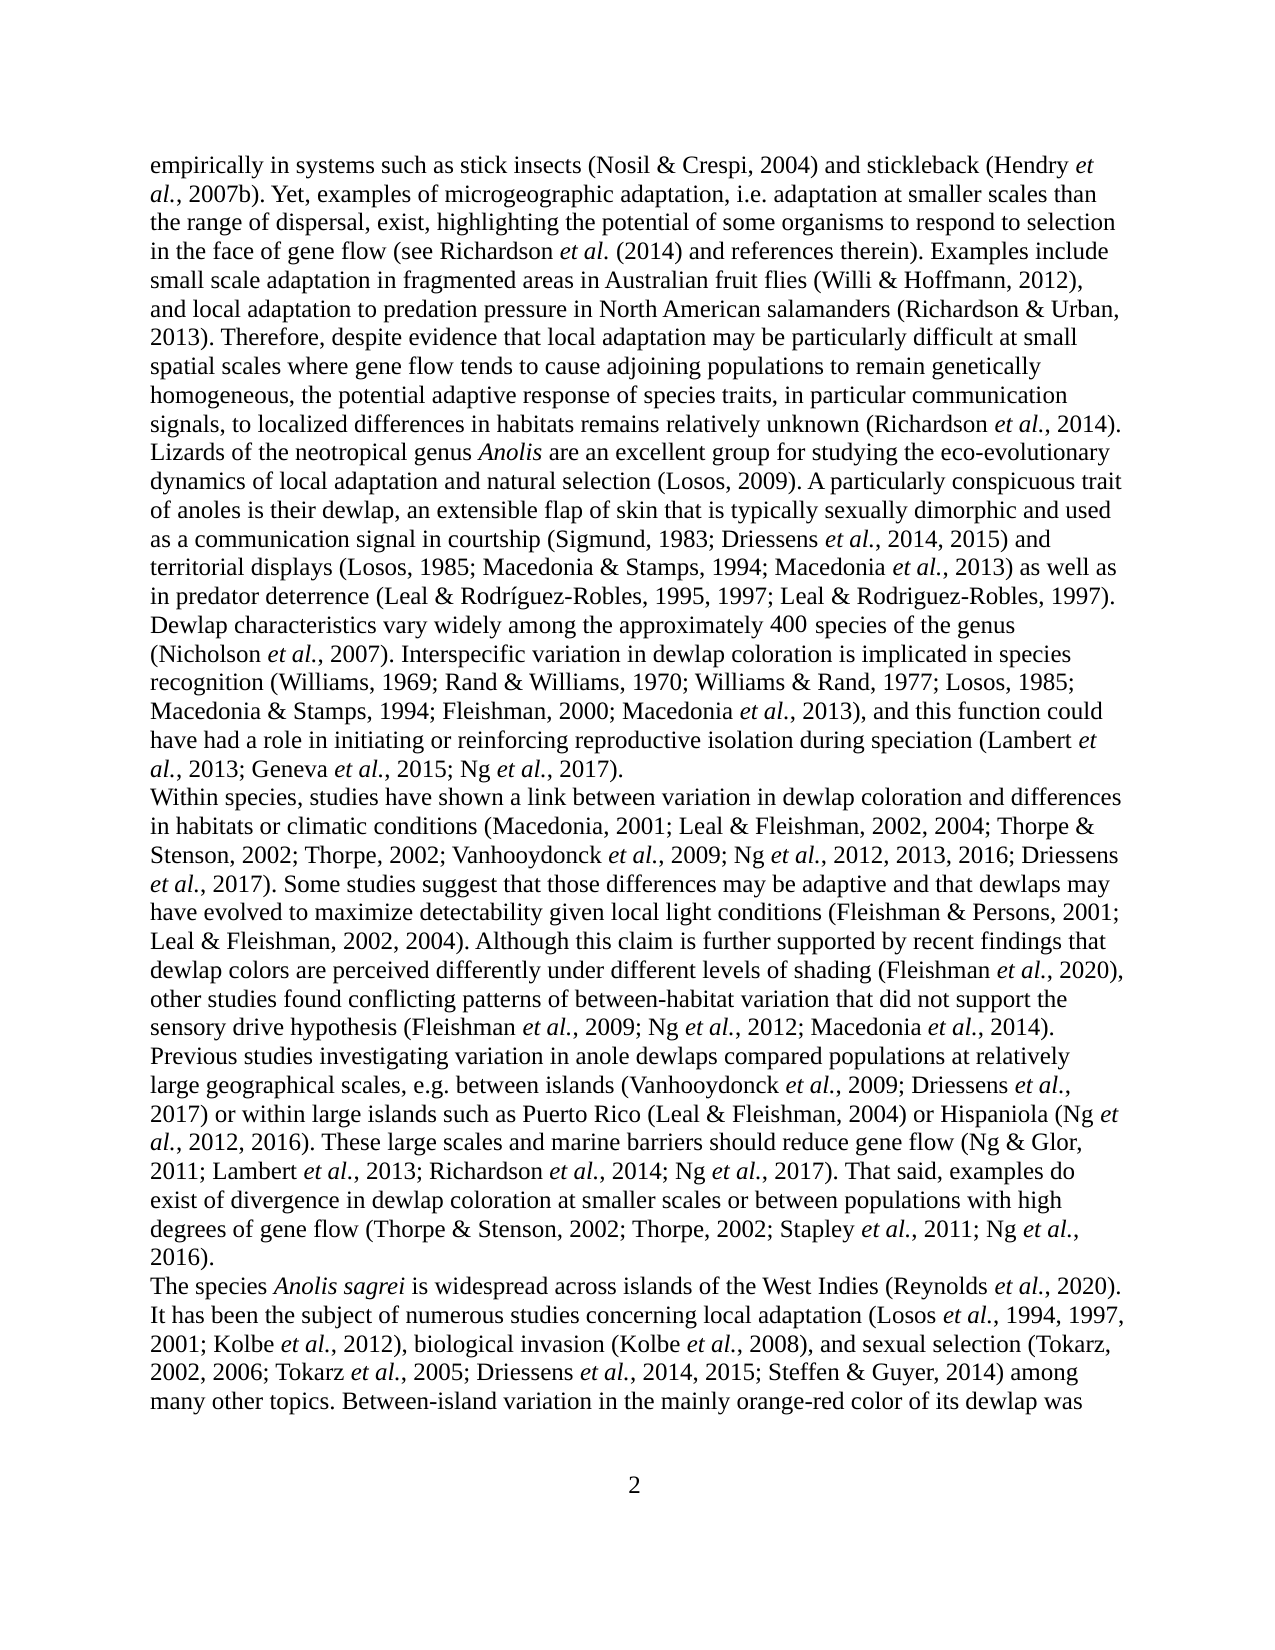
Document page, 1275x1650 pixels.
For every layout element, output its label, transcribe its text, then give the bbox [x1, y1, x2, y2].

text empirically in systems such as stick insects (Nosil & Crespi, 2004) and stickleback (Hendry et al., 2007b). Yet, examples of microgeographic adaptation, i.e. adaptation at smaller scales than the range of dispersal, exist, highlighting the potential of some organisms to respond to selection in the face of gene flow (see Richardson et al. (2014) and references therein). Examples include small scale adaptation in fragmented areas in Australian fruit flies (Willi & Hoffmann, 2012), and local adaptation to predation pressure in North American salamanders (Richardson & Urban, 2013). Therefore, despite evidence that local adaptation may be particularly difficult at small spatial scales where gene flow tends to cause adjoining populations to remain genetically homogeneous, the potential adaptive response of species traits, in particular communication signals, to localized differences in habitats remains relatively unknown (Richardson et al., 2014). Lizards of the neotropical genus Anolis are an excellent group for studying the eco-evolutionary dynamics of local adaptation and natural selection (Losos, 2009). A particularly conspicuous trait of anoles is their dewlap, an extensible flap of skin that is typically sexually dimorphic and used as a communication signal in courtship (Sigmund, 1983; Driessens et al., 2014, 2015) and territorial displays (Losos, 1985; Macedonia & Stamps, 1994; Macedonia et al., 2013) as well as in predator deterrence (Leal & Rodríguez-Robles, 1995, 1997; Leal & Rodriguez-Robles, 1997). Dewlap characteristics vary widely among the approximately species of the genus (Nicholson et al., 2007). Interspecific variation in dewlap coloration is implicated in species recognition (Williams, 1969; Rand & Williams, 1970; Williams & Rand, 1977; Losos, 1985; Macedonia & Stamps, 1994; Fleishman, 2000; Macedonia et al., 2013), and this function could have had a role in initiating or reinforcing reproductive isolation during speciation (Lambert et al., 2013; Geneva et al., 2015; Ng et al., 2017). Within species, studies have shown a link between variation in dewlap coloration and differences in habitats or climatic conditions (Macedonia, 2001; Leal & Fleishman, 2002, 2004; Thorpe & Stenson, 2002; Thorpe, 2002; Vanhooydonck et al., 2009; Ng et al., 2012, 2013, 2016; Driessens et al., 2017). Some studies suggest that those differences may be adaptive and that dewlaps may have evolved to maximize detectability given local light conditions (Fleishman & Persons, 2001; Leal & Fleishman, 2002, 2004). Although this claim is further supported by recent findings that dewlap colors are perceived differently under different levels of shading (Fleishman et al., 2020), other studies found conflicting patterns of between-habitat variation that did not support the sensory drive hypothesis (Fleishman et al., 2009; Ng et al., 2012; Macedonia et al., 2014). Previous studies investigating variation in anole dewlaps compared populations at relatively large geographical scales, e.g. between islands (Vanhooydonck et al., 2009; Driessens et al., 2017) or within large islands such as Puerto Rico (Leal & Fleishman, 2004) or Hispaniola (Ng et al., 2012, 2016). These large scales and marine barriers should reduce gene flow (Ng & Glor, 2011; Lambert et al., 2013; Richardson et al., 2014; Ng et al., 2017). That said, examples do exist of divergence in dewlap coloration at smaller scales or between populations with high degrees of gene flow (Thorpe & Stenson, 2002; Thorpe, 2002; Stapley et al., 2011; Ng et al., 2016). The species Anolis sagrei is widespread across islands of the West Indies (Reynolds et al., 2020). It has been the subject of numerous studies concerning local adaptation (Losos et al., 1994, 1997, 2001; Kolbe et al., 2012), biological invasion (Kolbe et al., 2008), and sexual selection (Tokarz, 2002, 2006; Tokarz et al., 2005; Driessens et al., 2014, 2015; Steffen & Guyer, 2014) among many other topics. Between-island variation in the mainly orange-red color of its dewlap was [150, 150, 1125, 1415]
